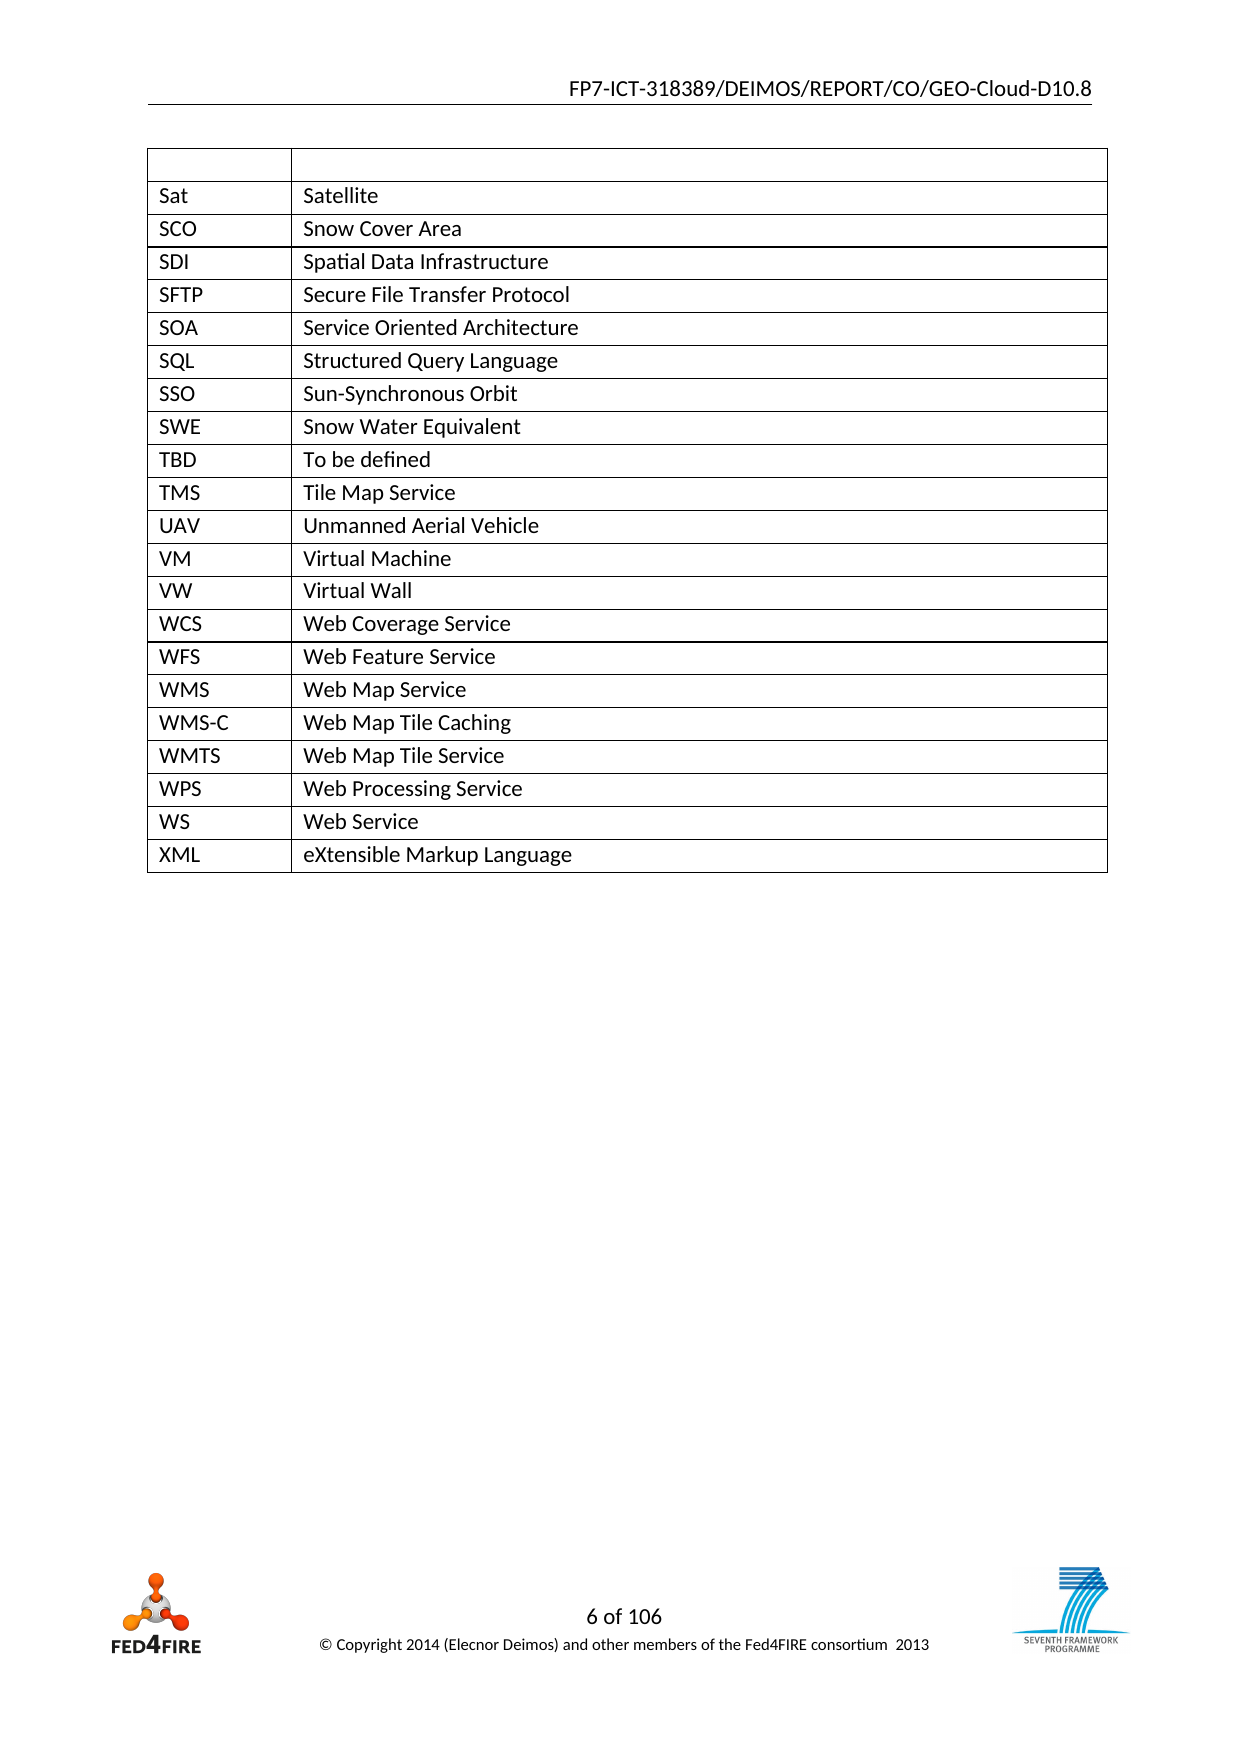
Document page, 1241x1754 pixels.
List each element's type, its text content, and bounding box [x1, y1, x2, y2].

table_cell eXtensible Markup Language [292, 840, 1107, 872]
table_cell SSO [148, 379, 291, 411]
table_cell Virtual Machine [292, 544, 1107, 576]
table_cell [292, 149, 1107, 181]
table_cell WPS [148, 774, 291, 806]
table_cell Secure File Transfer Protocol [292, 280, 1107, 312]
table_cell Virtual Wall [292, 577, 1107, 608]
table_cell Web Processing Service [292, 774, 1107, 806]
table_cell Tile Map Service [292, 478, 1107, 510]
table_cell WS [148, 807, 291, 839]
table_cell SWE [148, 412, 291, 444]
table_cell WFS [148, 643, 291, 674]
table_cell [148, 149, 291, 181]
table_cell Web Feature Service [292, 643, 1107, 674]
table_cell Service Oriented Architecture [292, 313, 1107, 345]
table_cell SCO [148, 215, 291, 246]
table_cell Web Map Tile Service [292, 741, 1107, 773]
table_cell Sun-Synchronous Orbit [292, 379, 1107, 411]
table_cell Web Service [292, 807, 1107, 839]
table_cell Structured Query Language [292, 346, 1107, 378]
table_cell SQL [148, 346, 291, 378]
table_cell SFTP [148, 280, 291, 312]
table_cell Web Map Service [292, 675, 1107, 707]
table_cell XML [148, 840, 291, 872]
table_cell Snow Water Equivalent [292, 412, 1107, 444]
table_cell Web Coverage Service [292, 610, 1107, 641]
table_cell Sat [148, 182, 291, 213]
table_cell VW [148, 577, 291, 608]
table_cell WCS [148, 610, 291, 641]
table_cell TBD [148, 445, 291, 477]
table_cell TMS [148, 478, 291, 510]
table_cell UAV [148, 511, 291, 543]
table_cell SDI [148, 248, 291, 279]
table_cell Unmanned Aerial Vehicle [292, 511, 1107, 543]
table_cell WMS [148, 675, 291, 707]
table_cell To be defined [292, 445, 1107, 477]
table_cell Web Map Tile Caching [292, 708, 1107, 740]
table_cell Satellite [292, 182, 1107, 213]
table_cell Spatial Data Infrastructure [292, 248, 1107, 279]
table_cell Snow Cover Area [292, 215, 1107, 246]
table_cell WMS-C [148, 708, 291, 740]
table_cell VM [148, 544, 291, 576]
table_cell WMTS [148, 741, 291, 773]
table_cell SOA [148, 313, 291, 345]
